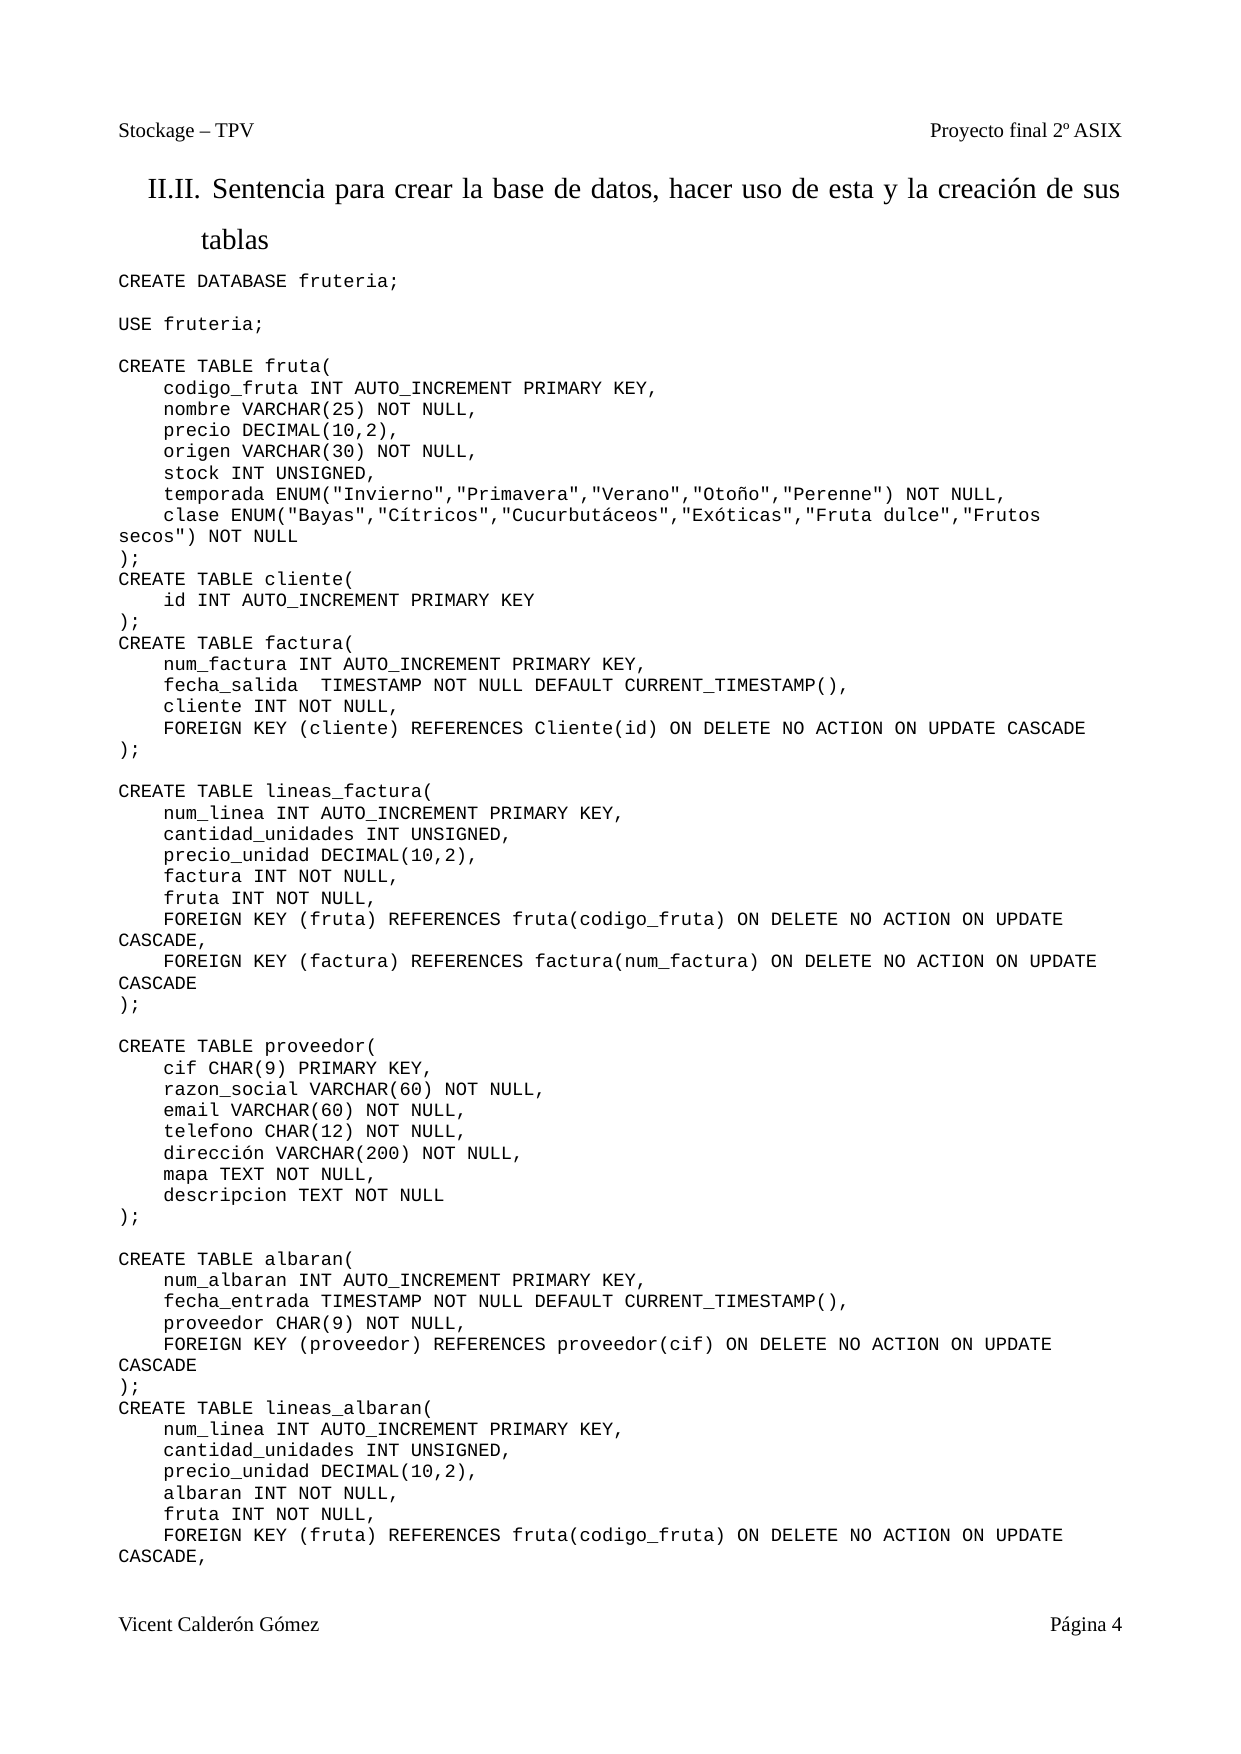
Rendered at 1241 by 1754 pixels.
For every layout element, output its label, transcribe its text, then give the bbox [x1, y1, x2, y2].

text USE fruteria; [118, 315, 1122, 336]
text razon_social VARCHAR(60) NOT NULL, [118, 1080, 1122, 1101]
text mapa TEXT NOT NULL, [118, 1165, 1122, 1186]
text fecha_entrada TIMESTAMP NOT NULL DEFAULT CURRENT_TIMESTAMP(), [118, 1292, 1122, 1313]
text nombre VARCHAR(25) NOT NULL, [118, 400, 1122, 421]
text CREATE TABLE fruta( [118, 357, 1122, 378]
text temporada ENUM("Invierno","Primavera","Verano","Otoño","Perenne") NOT NULL, [118, 485, 1122, 506]
text descripcion TEXT NOT NULL [118, 1186, 1122, 1207]
text email VARCHAR(60) NOT NULL, [118, 1101, 1122, 1122]
text ); [118, 548, 1122, 570]
text fruta INT NOT NULL, [118, 1505, 1122, 1526]
text num_linea INT AUTO_INCREMENT PRIMARY KEY, [118, 1420, 1122, 1441]
text CREATE TABLE lineas_albaran( [118, 1398, 1122, 1420]
text factura INT NOT NULL, [118, 867, 1122, 888]
text FOREIGN KEY (fruta) REFERENCES fruta(codigo_fruta) ON DELETE NO ACTION ON UPDATE CASCADE, [118, 910, 1122, 952]
text cantidad_unidades INT UNSIGNED, [118, 825, 1122, 846]
text ); [118, 1377, 1122, 1398]
text fecha_salida TIMESTAMP NOT NULL DEFAULT CURRENT_TIMESTAMP(), [118, 676, 1122, 697]
text proveedor CHAR(9) NOT NULL, [118, 1313, 1122, 1335]
text ); [118, 995, 1122, 1016]
text FOREIGN KEY (proveedor) REFERENCES proveedor(cif) ON DELETE NO ACTION ON UPDATE CASCADE [118, 1335, 1122, 1377]
text num_factura INT AUTO_INCREMENT PRIMARY KEY, [118, 655, 1122, 676]
text ); [118, 1207, 1122, 1228]
text CREATE TABLE lineas_factura( [118, 782, 1122, 803]
text num_albaran INT AUTO_INCREMENT PRIMARY KEY, [118, 1271, 1122, 1292]
text CREATE TABLE factura( [118, 633, 1122, 655]
text FOREIGN KEY (cliente) REFERENCES Cliente(id) ON DELETE NO ACTION ON UPDATE CASCADE [118, 718, 1122, 740]
text precio DECIMAL(10,2), [118, 421, 1122, 442]
text cif CHAR(9) PRIMARY KEY, [118, 1058, 1122, 1080]
text CREATE DATABASE fruteria; [118, 272, 1122, 293]
text FOREIGN KEY (factura) REFERENCES factura(num_factura) ON DELETE NO ACTION ON UPDATE CASCADE [118, 952, 1122, 995]
text fruta INT NOT NULL, [118, 888, 1122, 910]
text ); [118, 612, 1122, 633]
text CREATE TABLE albaran( [118, 1250, 1122, 1271]
text CREATE TABLE cliente( [118, 570, 1122, 591]
text albaran INT NOT NULL, [118, 1483, 1122, 1505]
text dirección VARCHAR(200) NOT NULL, [118, 1143, 1122, 1165]
text codigo_fruta INT AUTO_INCREMENT PRIMARY KEY, [118, 378, 1122, 400]
text precio_unidad DECIMAL(10,2), [118, 846, 1122, 867]
text cantidad_unidades INT UNSIGNED, [118, 1441, 1122, 1462]
text origen VARCHAR(30) NOT NULL, [118, 442, 1122, 463]
text FOREIGN KEY (fruta) REFERENCES fruta(codigo_fruta) ON DELETE NO ACTION ON UPDATE CASCADE, [118, 1526, 1122, 1568]
text precio_unidad DECIMAL(10,2), [118, 1462, 1122, 1483]
text id INT AUTO_INCREMENT PRIMARY KEY [118, 591, 1122, 612]
text cliente INT NOT NULL, [118, 697, 1122, 718]
text telefono CHAR(12) NOT NULL, [118, 1122, 1122, 1143]
text CREATE TABLE proveedor( [118, 1037, 1122, 1058]
text stock INT UNSIGNED, [118, 463, 1122, 485]
text ); [118, 740, 1122, 761]
text num_linea INT AUTO_INCREMENT PRIMARY KEY, [118, 803, 1122, 825]
subtitle Sentencia para crear la base de datos, hacer uso de esta y la creación de sus tablas [201, 172, 1122, 256]
text clase ENUM("Bayas","Cítricos","Cucurbutáceos","Exóticas","Fruta dulce","Frutos secos") NOT NULL [118, 506, 1122, 548]
